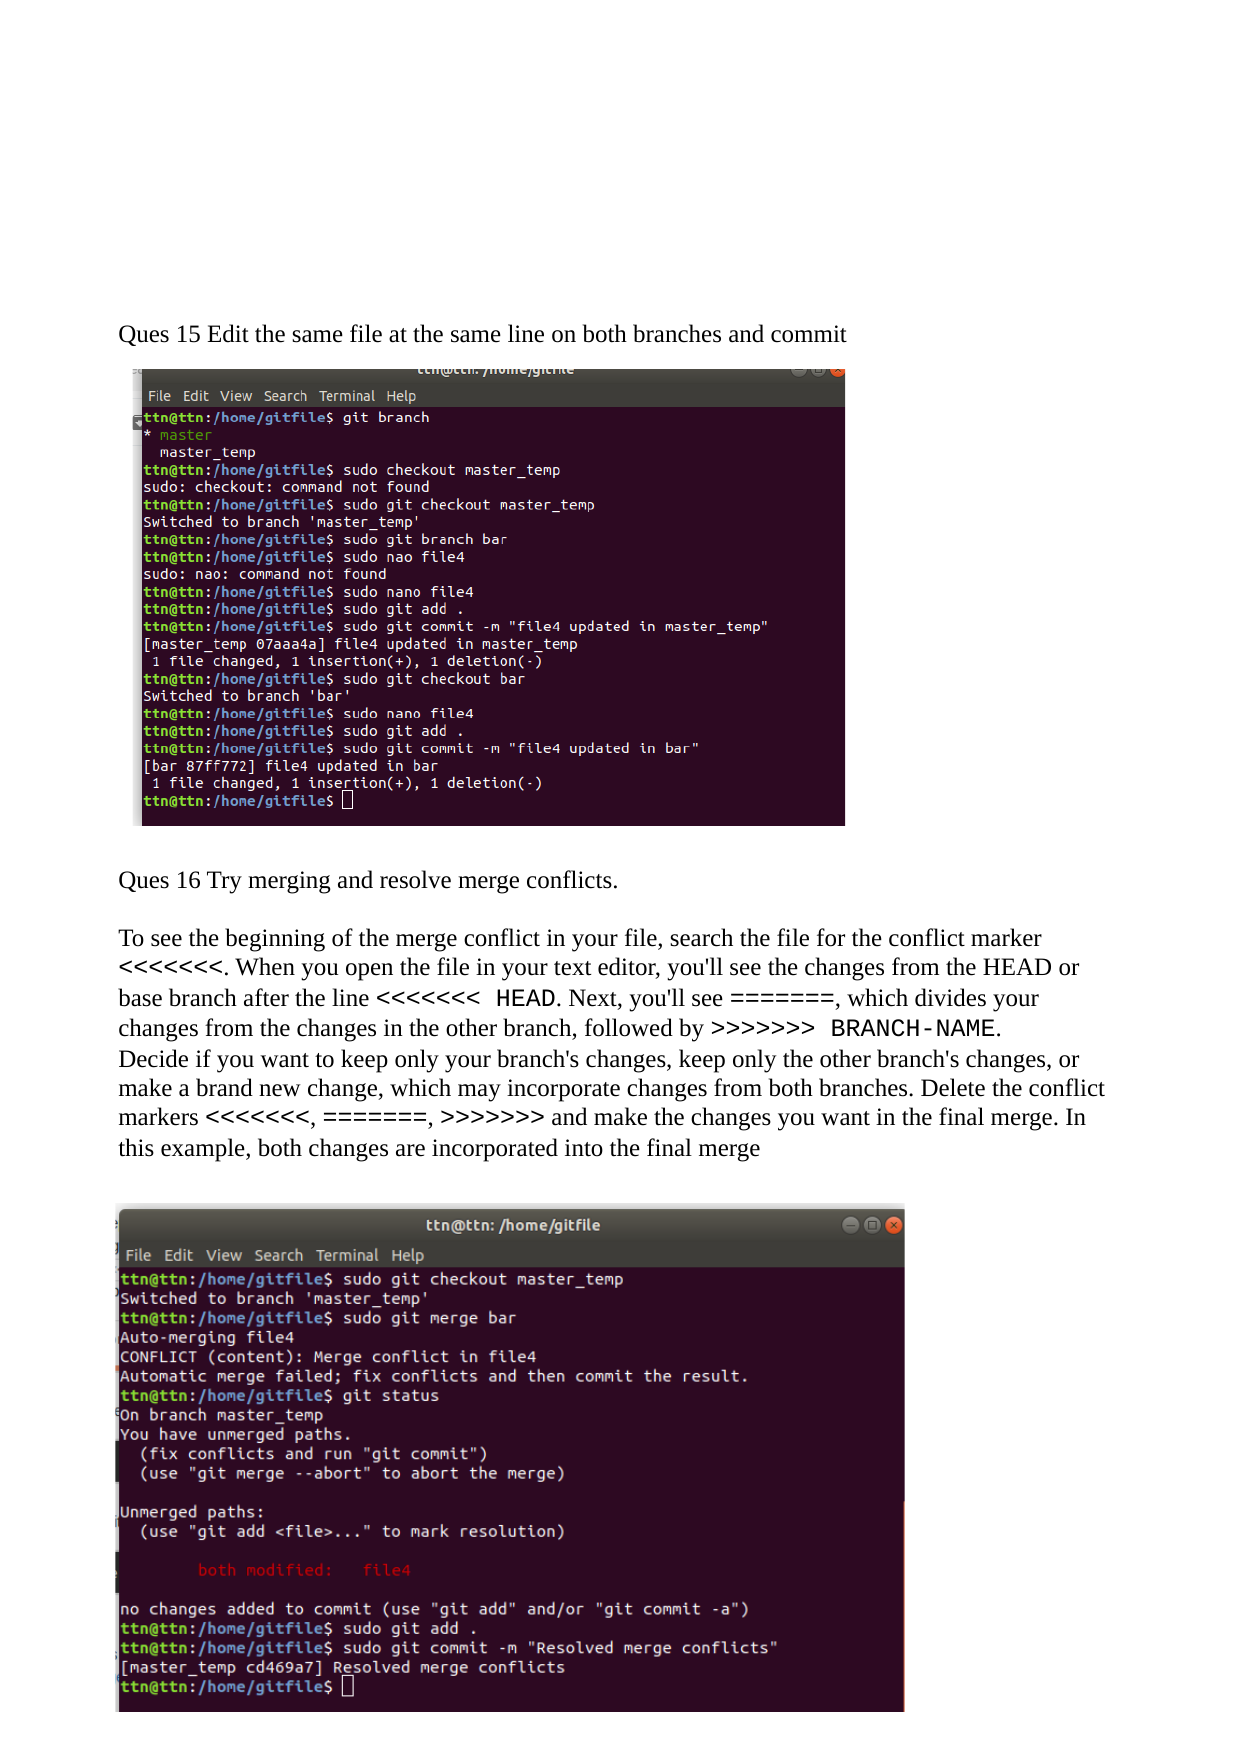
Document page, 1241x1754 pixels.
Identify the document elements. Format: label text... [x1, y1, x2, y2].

text To see the beginning of the merge conflict in your file, search the file for the conflict marker <<<<<<<. When you open the file in your text editor, you'll see the changes from the HEAD or base branch after the line <<<<<<< HEAD. Next, you'll see =======, which divides your changes from the changes in the other branch, followed by >>>>>>> BRANCH-NAME. [118, 923, 1122, 1044]
text Ques 15 Edit the same file at the same line on both branches and commit [118, 319, 1122, 348]
picture [115, 1203, 905, 1712]
text Decide if you want to keep only your branch's changes, keep only the other branch's changes, or make a brand new change, which may incorporate changes from both branches. Delete the conflict markers <<<<<<<, =======, >>>>>>> and make the changes you want in the final merge. In this example, both changes are incorporated into the final merge [118, 1044, 1122, 1161]
picture [132, 369, 846, 826]
text Ques 16 Try merging and resolve merge conflicts. [118, 866, 1122, 894]
